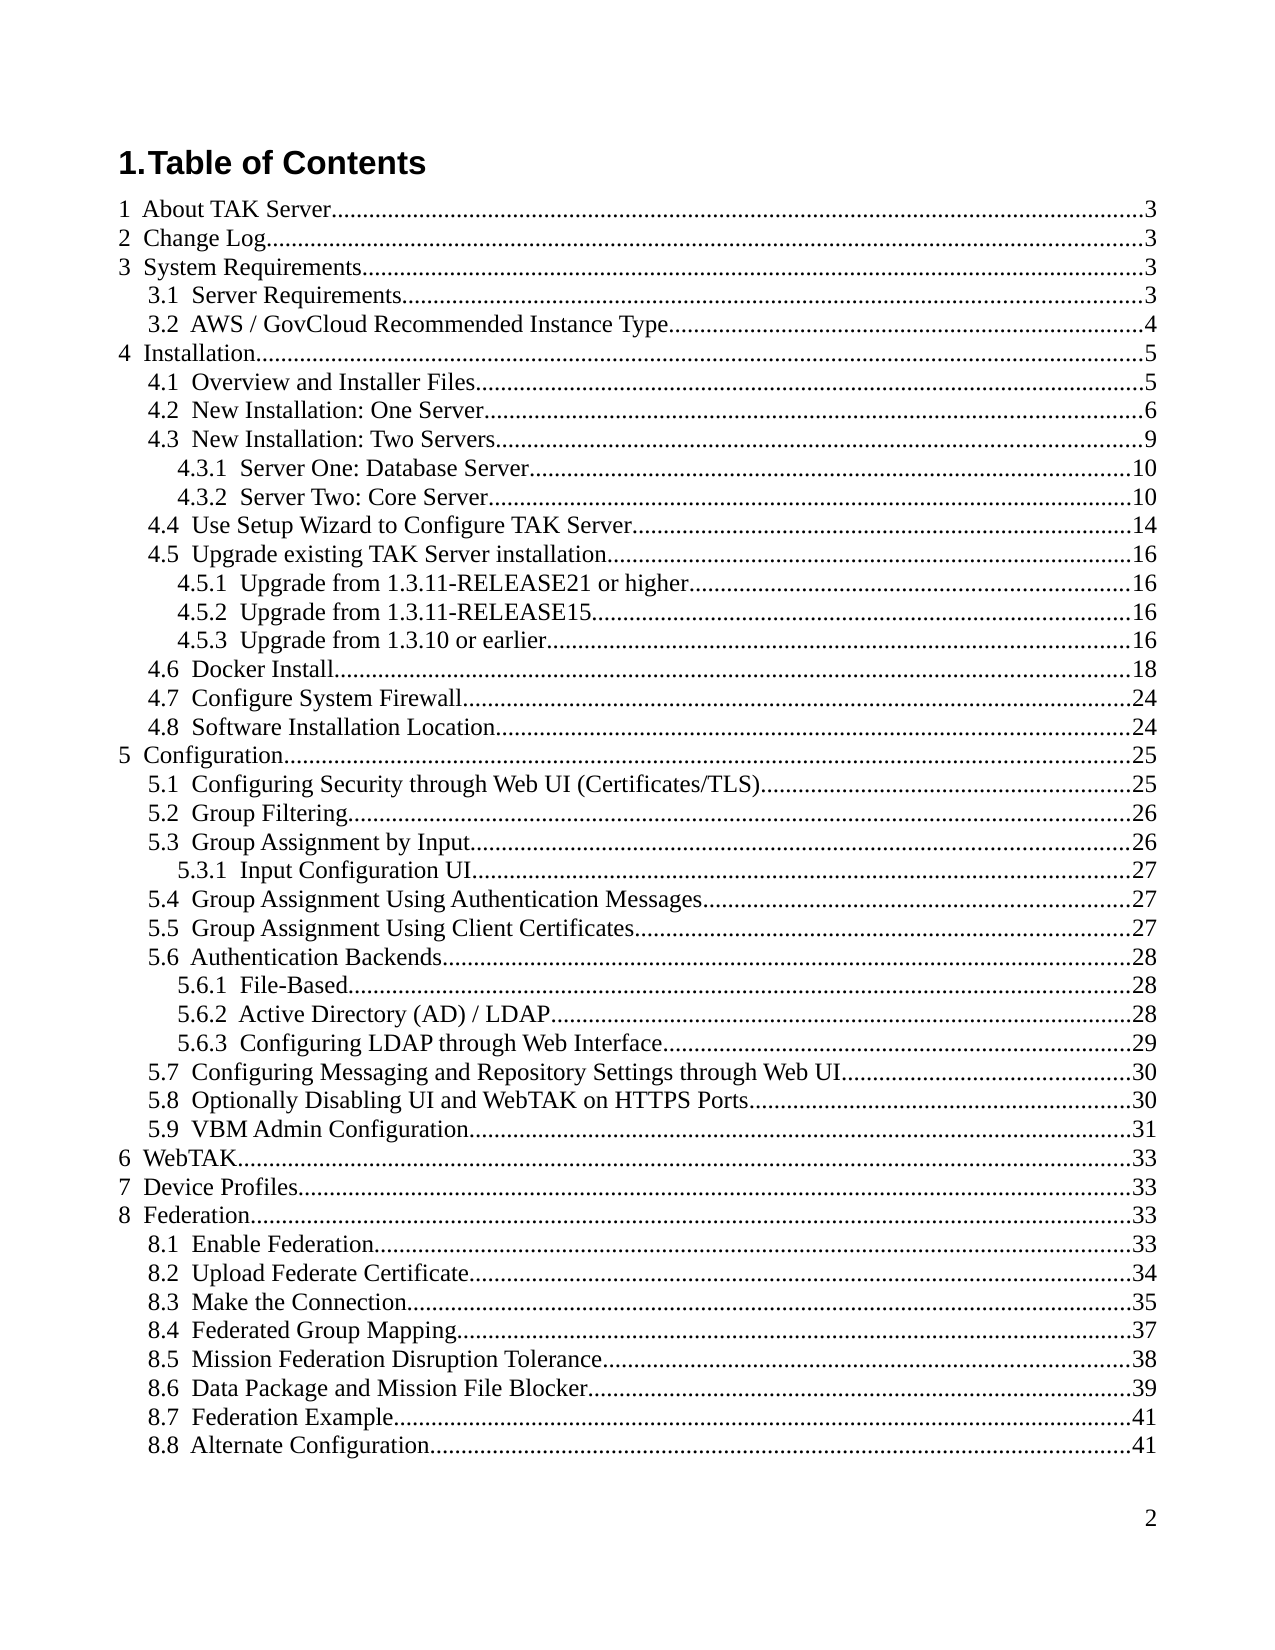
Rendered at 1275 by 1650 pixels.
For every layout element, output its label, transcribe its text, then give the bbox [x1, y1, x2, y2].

text 5.3 Group Assignment by Input 26 [148, 827, 1157, 855]
text 8.8 Alternate Configuration 41 [148, 1430, 1157, 1459]
text 5.6.1 File-Based 28 [177, 970, 1157, 999]
text 8 Federation 33 [118, 1200, 1157, 1229]
text 1 About TAK Server 3 [118, 194, 1157, 223]
text 5.4 Group Assignment Using Authentication Messages 27 [148, 884, 1157, 913]
text 5.6 Authentication Backends 28 [148, 942, 1157, 970]
text 4.3 New Installation: Two Servers 9 [148, 424, 1157, 453]
text 2 Change Log 3 [118, 223, 1157, 252]
text 4.5 Upgrade existing TAK Server installation 16 [148, 539, 1157, 568]
text 8.5 Mission Federation Disruption Tolerance 38 [148, 1344, 1157, 1373]
text 8.3 Make the Connection 35 [148, 1287, 1157, 1315]
text 4.2 New Installation: One Server 6 [148, 395, 1157, 424]
text 3 System Requirements 3 [118, 252, 1157, 280]
text 4.5.2 Upgrade from 1.3.11-RELEASE15 16 [177, 597, 1157, 625]
text 8.1 Enable Federation 33 [148, 1229, 1157, 1258]
text 4 Installation 5 [118, 338, 1157, 367]
text 3.2 AWS / GovCloud Recommended Instance Type 4 [148, 309, 1157, 338]
text 5.7 Configuring Messaging and Repository Settings through Web UI 30 [148, 1057, 1157, 1085]
subtitle Table of Contents [118, 143, 1157, 182]
text 4.5.3 Upgrade from 1.3.10 or earlier 16 [177, 625, 1157, 654]
text 4.1 Overview and Installer Files 5 [148, 367, 1157, 395]
text 5.8 Optionally Disabling UI and WebTAK on HTTPS Ports 30 [148, 1085, 1157, 1114]
text 8.7 Federation Example 41 [148, 1402, 1157, 1430]
text 4.7 Configure System Firewall 24 [148, 683, 1157, 712]
text 5.9 VBM Admin Configuration 31 [148, 1114, 1157, 1143]
text 7 Device Profiles 33 [118, 1172, 1157, 1200]
text 5.5 Group Assignment Using Client Certificates 27 [148, 913, 1157, 942]
text 5.1 Configuring Security through Web UI (Certificates/TLS) 25 [148, 769, 1157, 798]
text 5.6.2 Active Directory (AD) / LDAP 28 [177, 999, 1157, 1028]
text 4.3.2 Server Two: Core Server 10 [177, 482, 1157, 510]
text 4.4 Use Setup Wizard to Configure TAK Server 14 [148, 510, 1157, 539]
text 4.3.1 Server One: Database Server 10 [177, 453, 1157, 482]
text 4.5.1 Upgrade from 1.3.11-RELEASE21 or higher 16 [177, 568, 1157, 597]
text 8.4 Federated Group Mapping 37 [148, 1315, 1157, 1344]
text 8.2 Upload Federate Certificate 34 [148, 1258, 1157, 1287]
text 4.8 Software Installation Location 24 [148, 712, 1157, 740]
text 5.3.1 Input Configuration UI 27 [177, 855, 1157, 884]
text 6 WebTAK 33 [118, 1143, 1157, 1172]
text 5.6.3 Configuring LDAP through Web Interface 29 [177, 1028, 1157, 1057]
text 4.6 Docker Install 18 [148, 654, 1157, 683]
text 8.6 Data Package and Mission File Blocker 39 [148, 1373, 1157, 1402]
text 5 Configuration 25 [118, 740, 1157, 769]
text 5.2 Group Filtering 26 [148, 798, 1157, 827]
text 3.1 Server Requirements 3 [148, 280, 1157, 309]
